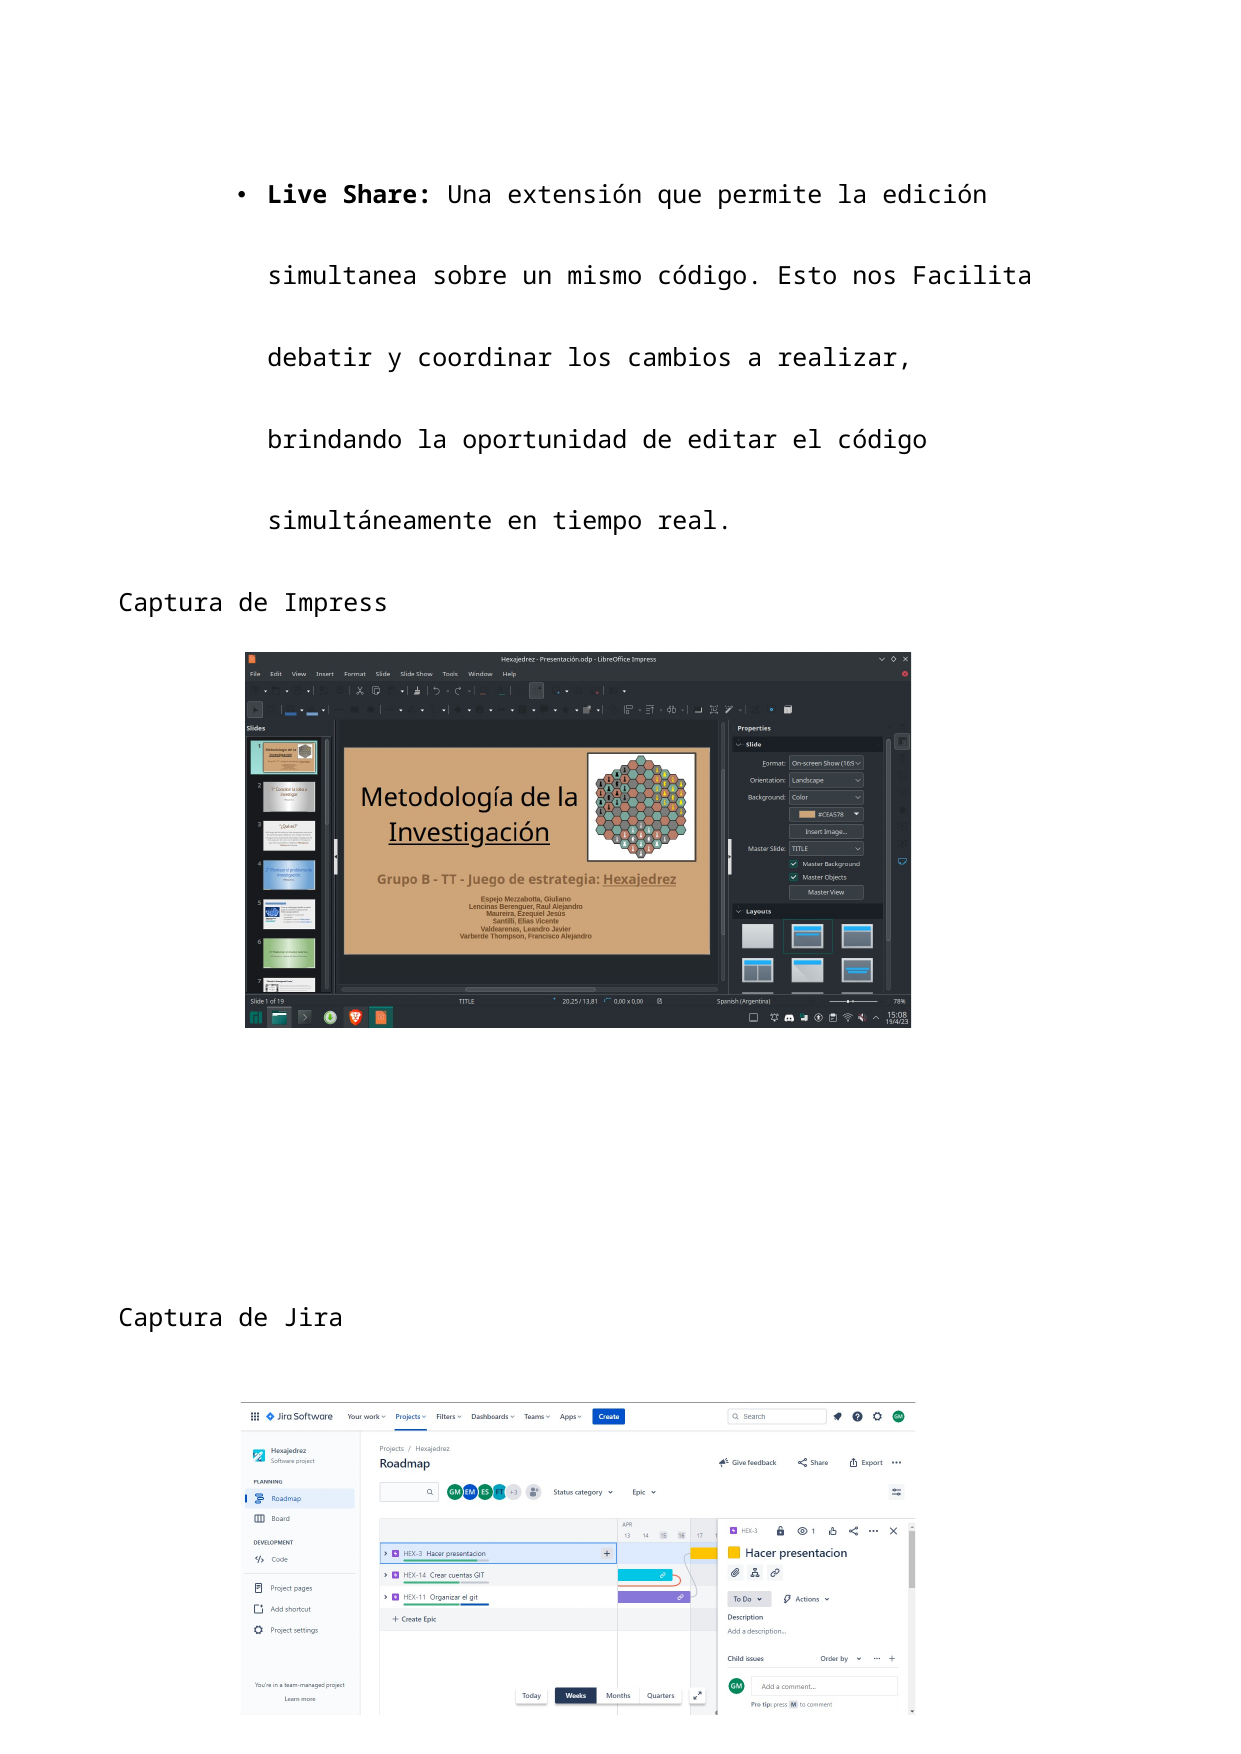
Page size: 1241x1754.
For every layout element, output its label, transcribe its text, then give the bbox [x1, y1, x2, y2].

text Captura de Jira [118, 1300, 1038, 1334]
picture [240, 1402, 916, 1715]
picture [245, 652, 912, 1028]
list Live Share: Una extensión que permite la edición simultanea sobre un mismo código. Esto nos Facilita debatir y coordinar los cambios a realizar, brindando la oportunidad de editar el código simultáneamente en tiempo real. [237, 176, 1038, 537]
text Captura de Impress [118, 585, 1038, 619]
